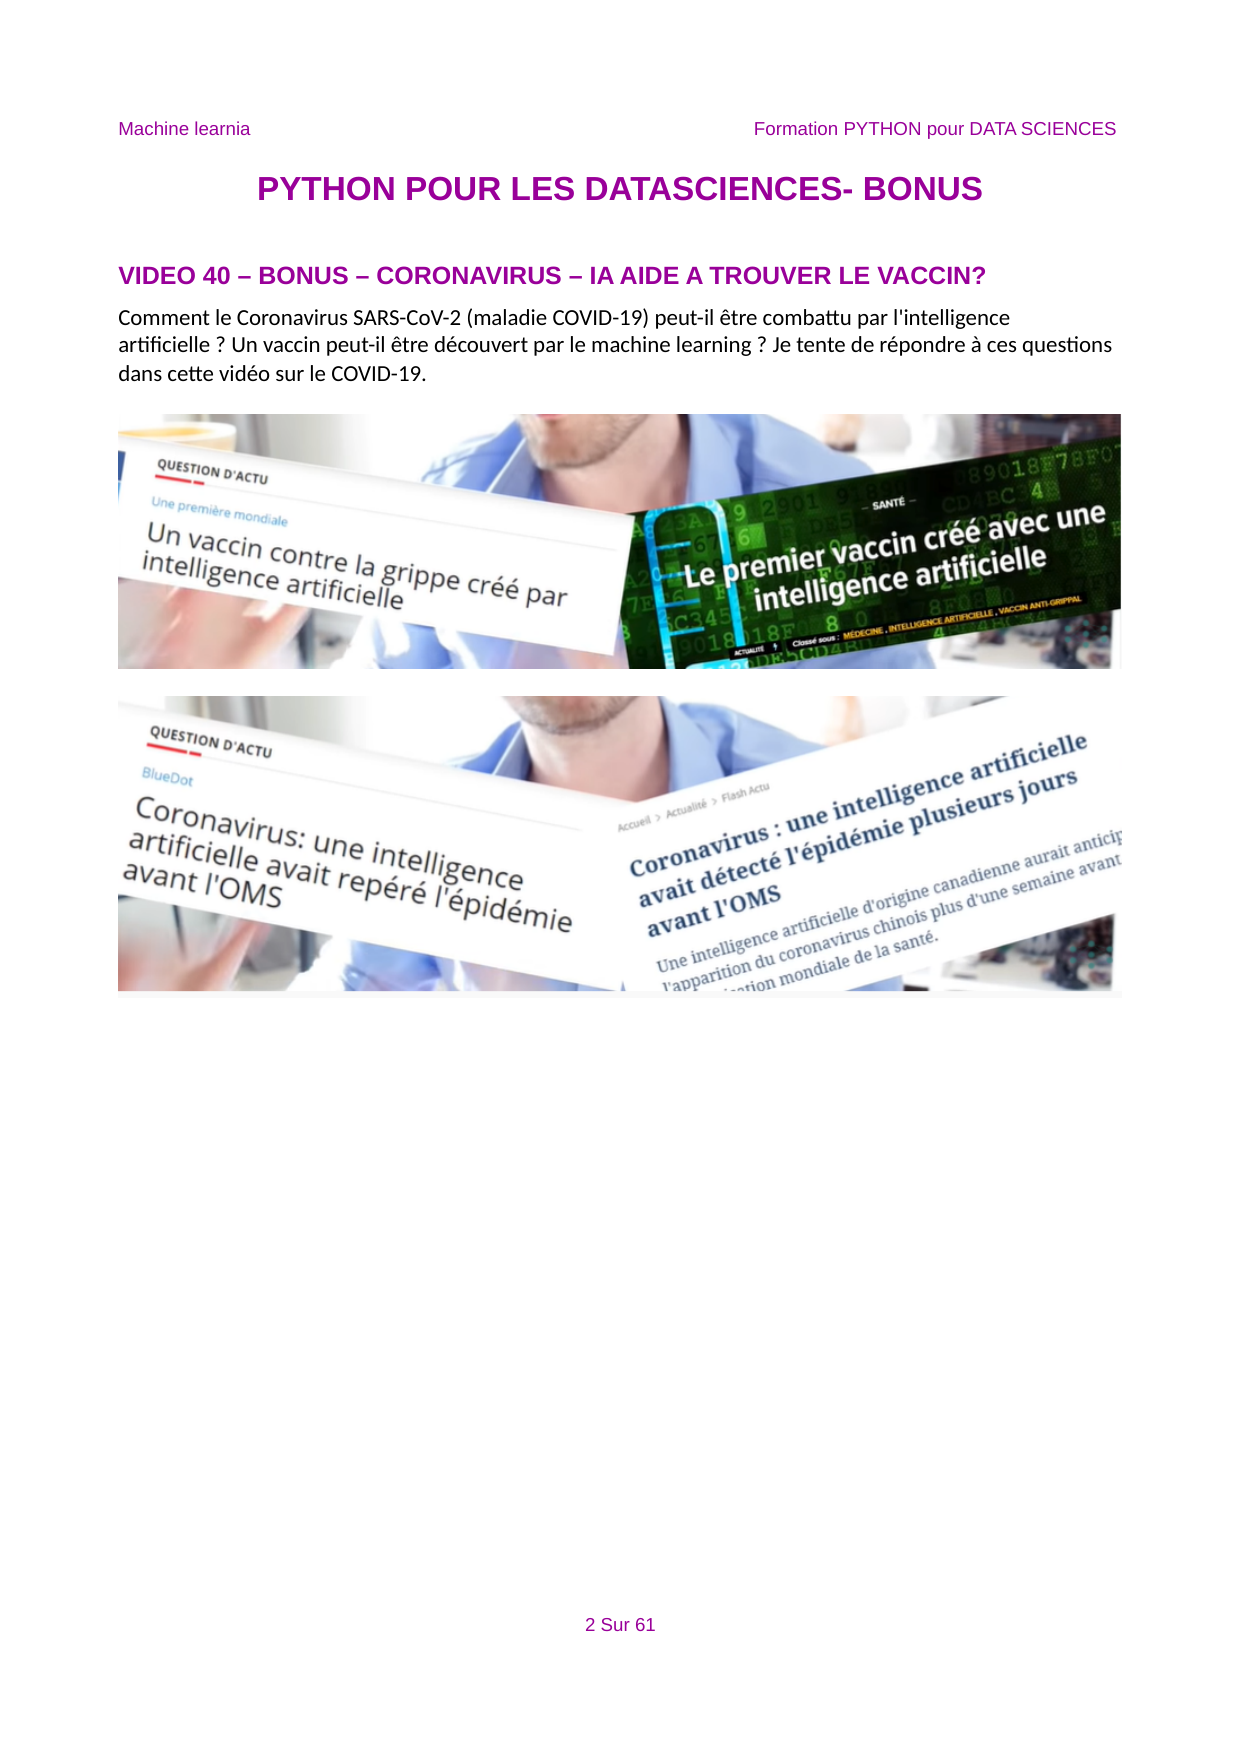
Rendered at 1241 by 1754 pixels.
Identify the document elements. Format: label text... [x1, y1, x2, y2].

picture [118, 414, 1122, 669]
text PYTHON POUR LES DATASCIENCES- BONUS [118, 169, 1122, 208]
text Comment le Coronavirus SARS-CoV-2 (maladie COVID-19) peut-il être combattu par l'intelligence artificielle ? Un vaccin peut-il être découvert par le machine learning ? Je tente de répondre à ces questions dans cette vidéo sur le COVID-19. [118, 303, 1122, 387]
subtitle VIDEO 40 – BONUS – CORONAVIRUS – IA AIDE A TROUVER LE VACCIN? [118, 261, 1122, 290]
picture [118, 696, 1122, 998]
